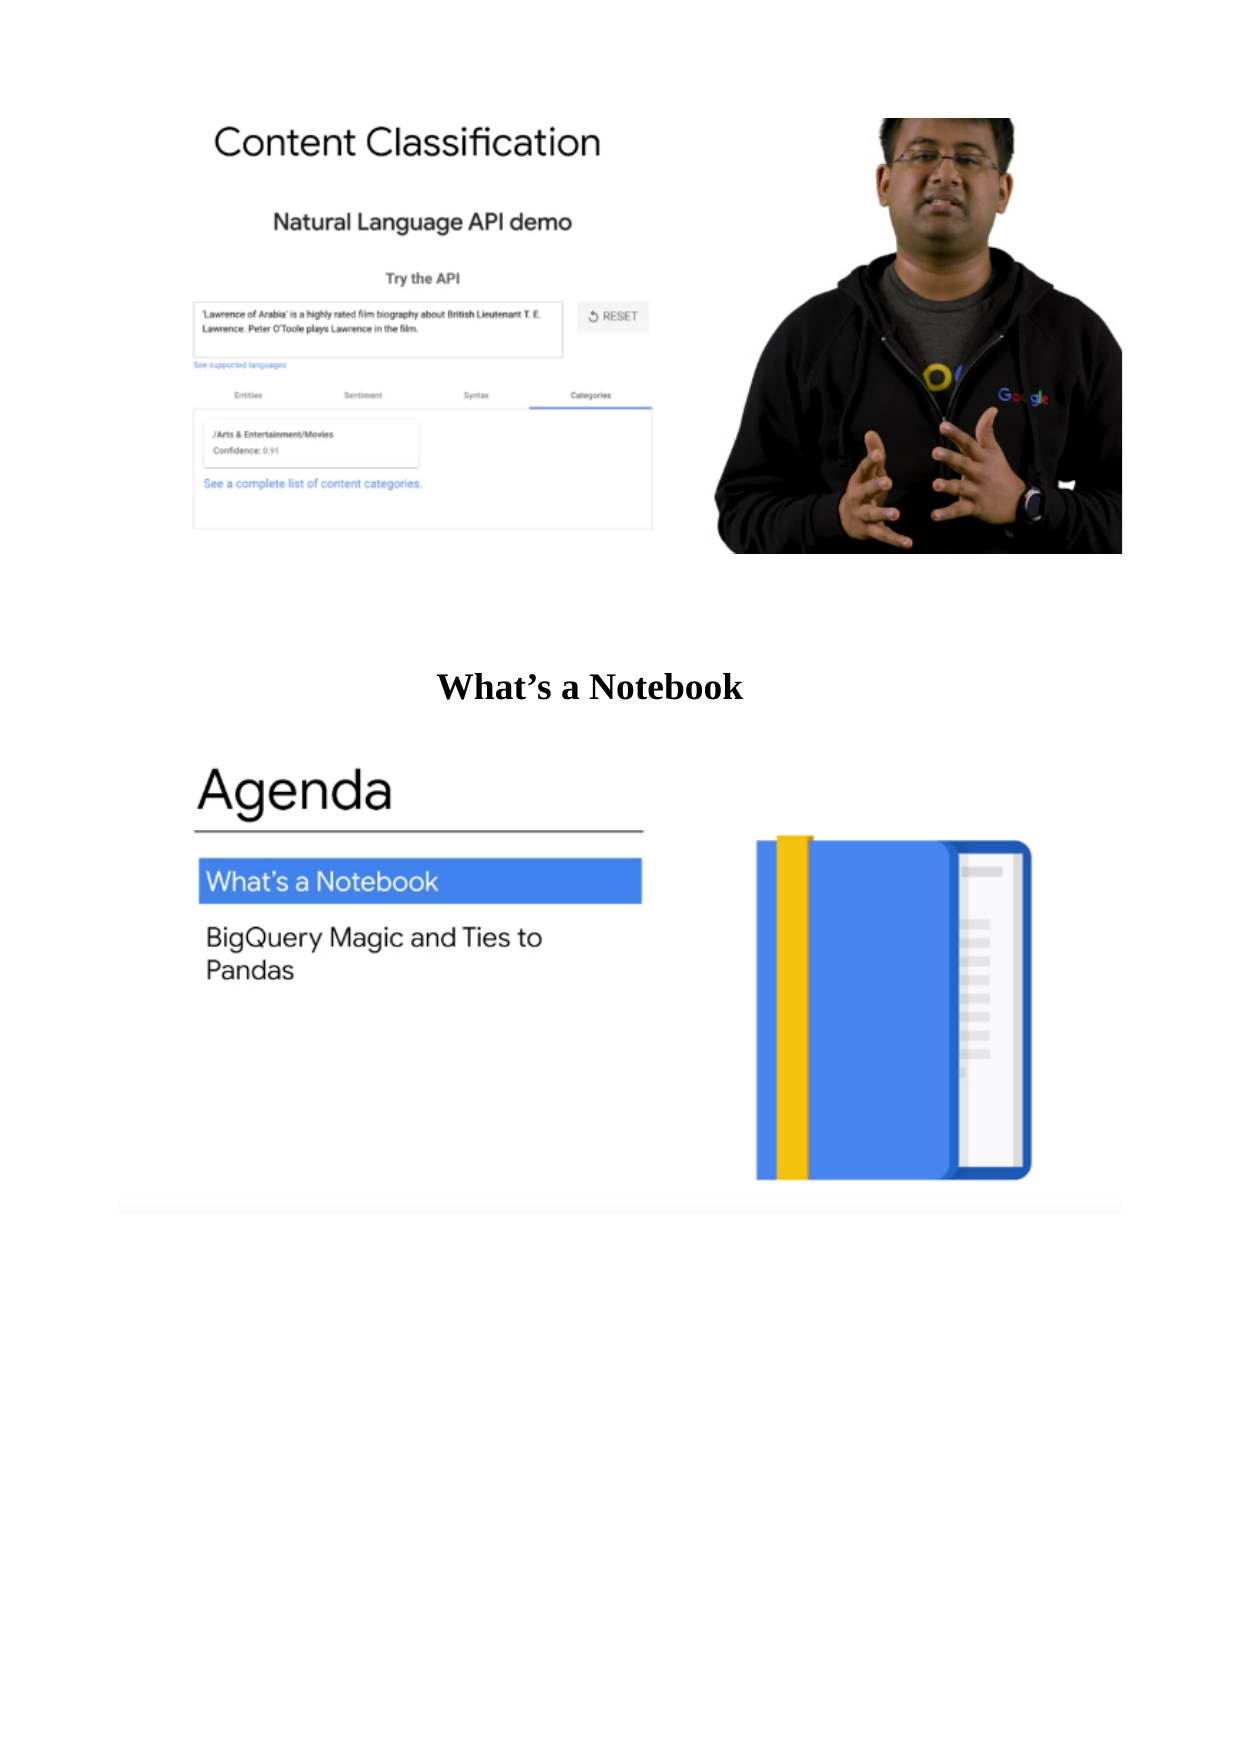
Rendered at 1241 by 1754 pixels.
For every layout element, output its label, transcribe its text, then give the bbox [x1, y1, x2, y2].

picture [118, 748, 1123, 1214]
picture [118, 118, 1123, 554]
subtitle What’s a Notebook [118, 664, 1122, 707]
